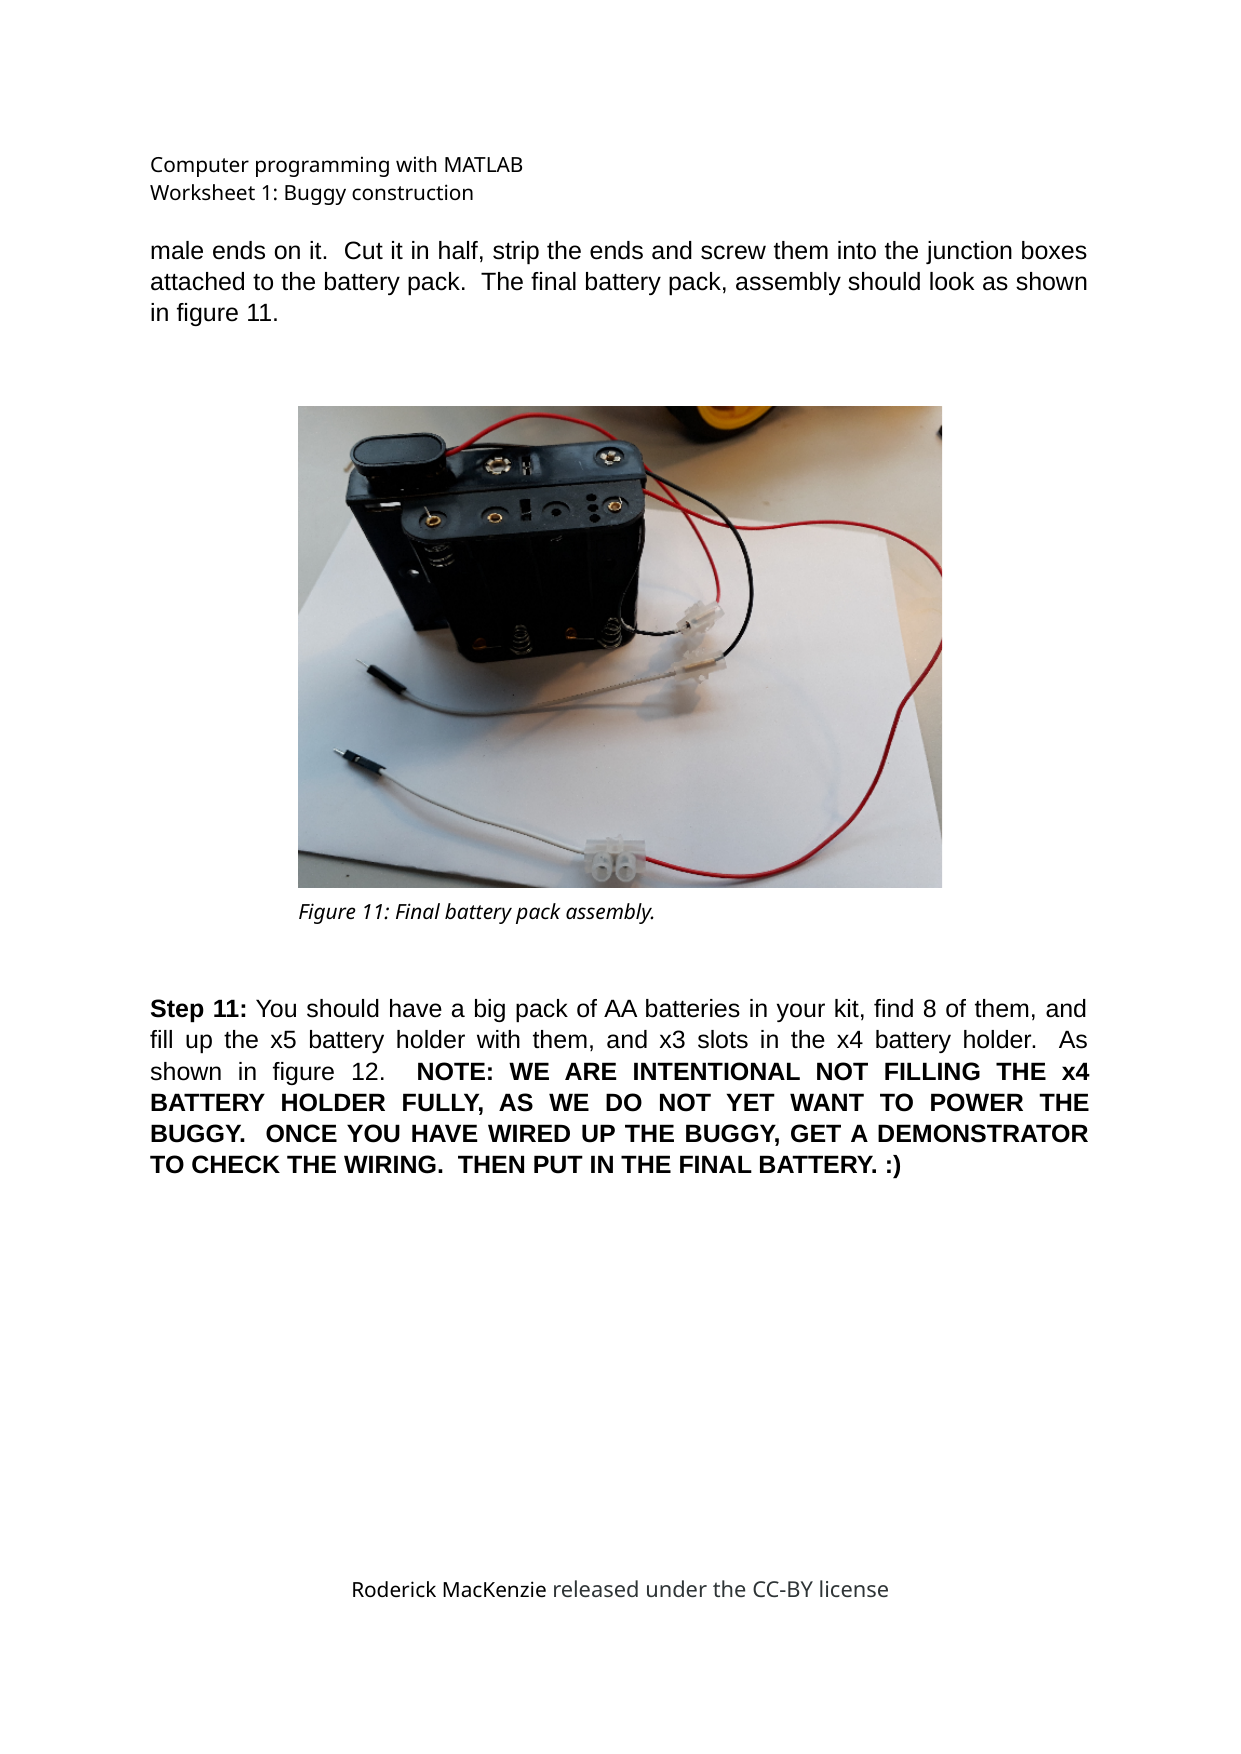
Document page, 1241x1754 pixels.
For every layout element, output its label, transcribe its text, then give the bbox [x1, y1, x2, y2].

text male ends on it. Cut it in half, strip the ends and screw them into the junction boxes attached to the battery pack. The final battery pack, assembly should look as shown in figure 11. [150, 236, 1090, 327]
text Figure 11: Final battery pack assembly. [298, 888, 942, 926]
picture [298, 406, 943, 888]
text Step 11: You should have a big pack of AA batteries in your kit, find 8 of them, and fill up the x5 battery holder with them, and x3 slots in the x4 battery holder. As shown in figure 12. NOTE: WE ARE INTENTIONAL NOT FILLING THE x4 BATTERY HOLDER FULLY, AS WE DO NOT YET WANT TO POWER THE BUGGY. ONCE YOU HAVE WIRED UP THE BUGGY, GET A DEMONSTRATOR TO CHECK THE WIRING. THEN PUT IN THE FINAL BATTERY. :) [150, 994, 1090, 1178]
